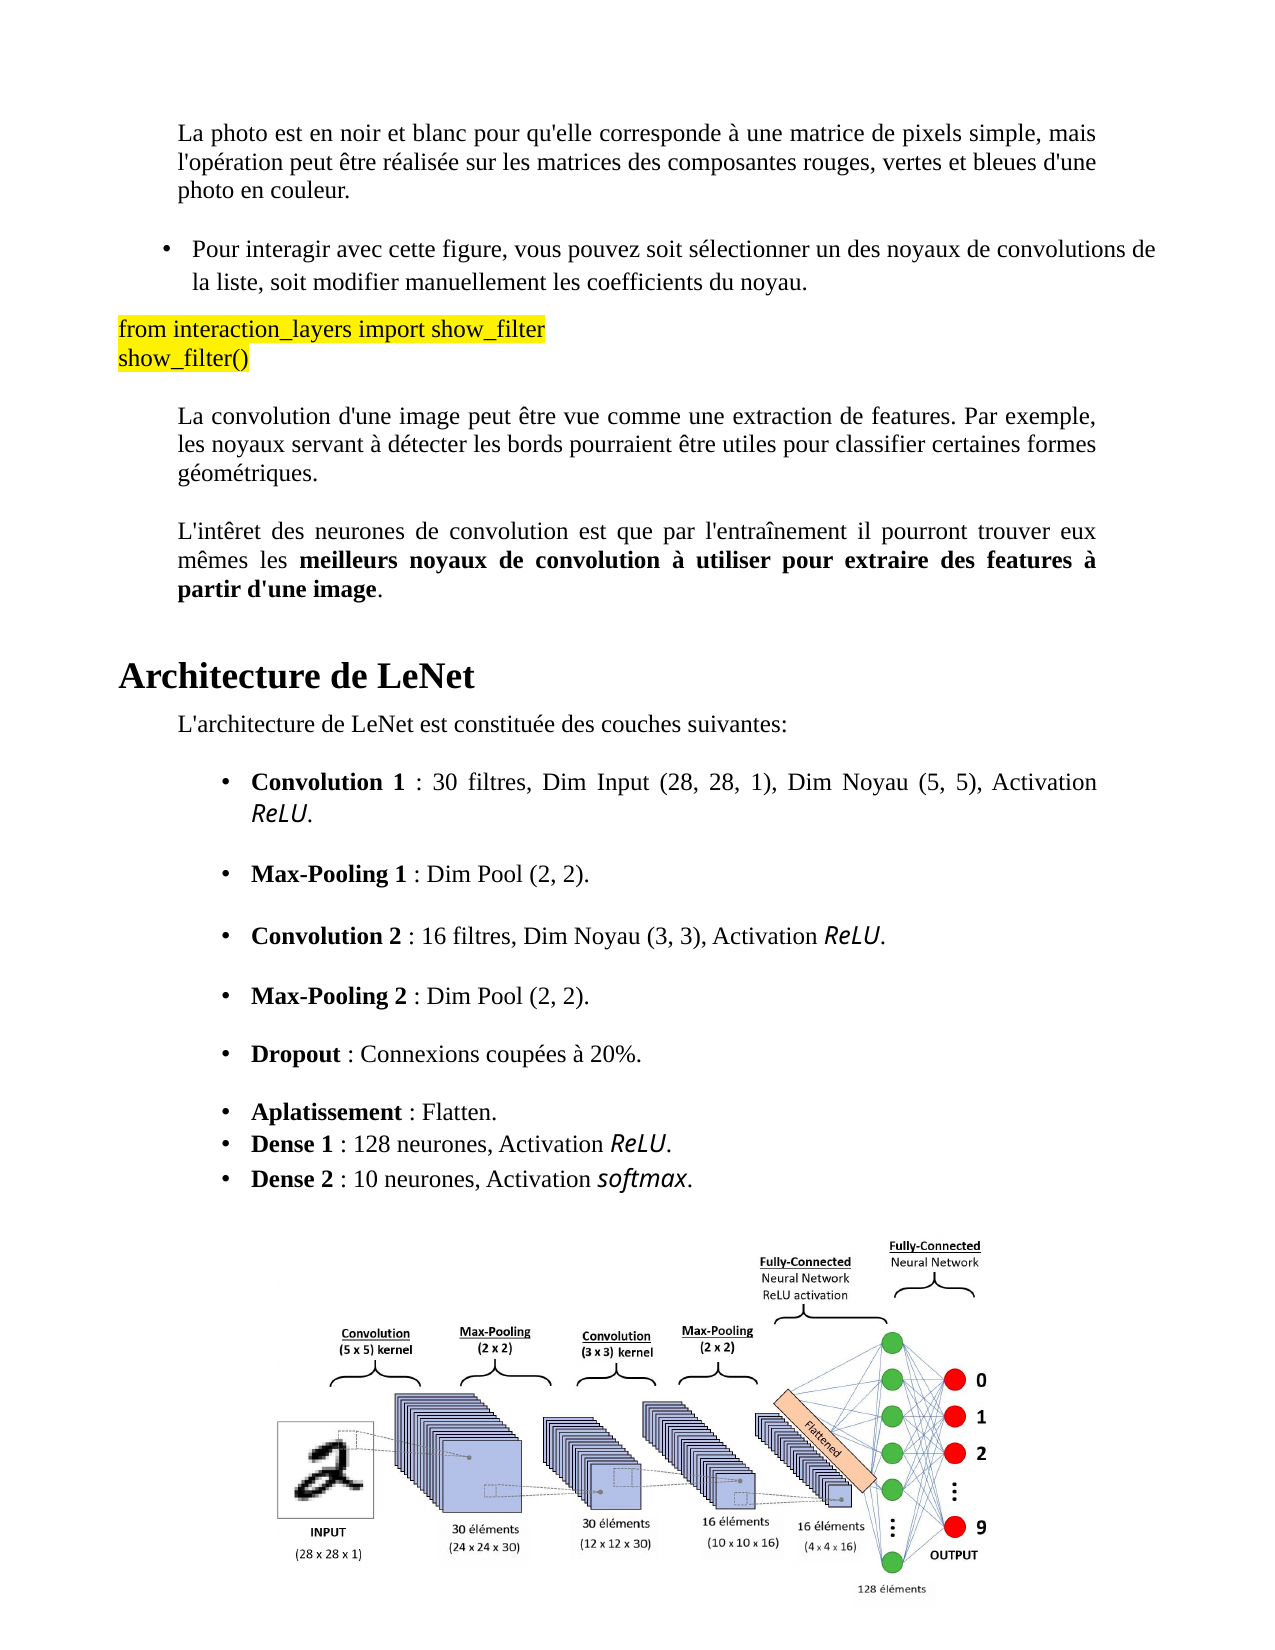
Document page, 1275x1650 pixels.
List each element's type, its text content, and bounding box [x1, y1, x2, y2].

list Dense 1 : 128 neurones, Activation ReLU. [221, 1126, 1098, 1160]
list Aplatissement : Flatten. [221, 1097, 1098, 1126]
list Dense 2 : 10 neurones, Activation softmax. [221, 1160, 1098, 1194]
text L'intêret des neurones de convolution est que par l'entraînement il pourront trouver eux mêmes les meilleurs noyaux de convolution à utiliser pour extraire des features à partir d'une image. [177, 516, 1098, 603]
text L'architecture de LeNet est constituée des couches suivantes: [177, 709, 1098, 737]
text La convolution d'une image peut être vue comme une extraction de features. Par exemple, les noyaux servant à détecter les bords pourraient être utiles pour classifier certaines formes géométriques. [177, 401, 1098, 487]
subtitle Architecture de LeNet [118, 653, 1157, 696]
picture [275, 1223, 1000, 1612]
text show_filter() [118, 343, 1157, 372]
list Dropout : Connexions coupées à 20%. [221, 1039, 1098, 1068]
list Convolution 2 : 16 filtres, Dim Noyau (3, 3), Activation ReLU. [221, 917, 1098, 951]
text La photo est en noir et blanc pour qu'elle corresponde à une matrice de pixels simple, mais l'opération peut être réalisée sur les matrices des composantes rouges, vertes et bleues d'une photo en couleur. [177, 118, 1098, 204]
list Pour interagir avec cette figure, vous pouvez soit sélectionner un des noyaux de convolutions de la liste, soit modifier manuellement les coefficients du noyau. [162, 234, 1157, 296]
list Max-Pooling 2 : Dim Pool (2, 2). [221, 981, 1098, 1010]
list Max-Pooling 1 : Dim Pool (2, 2). [221, 859, 1098, 888]
list Convolution 1 : 30 filtres, Dim Input (28, 28, 1), Dim Noyau (5, 5), Activation ReLU. [221, 767, 1098, 830]
text from interaction_layers import show_filter [118, 314, 1157, 343]
